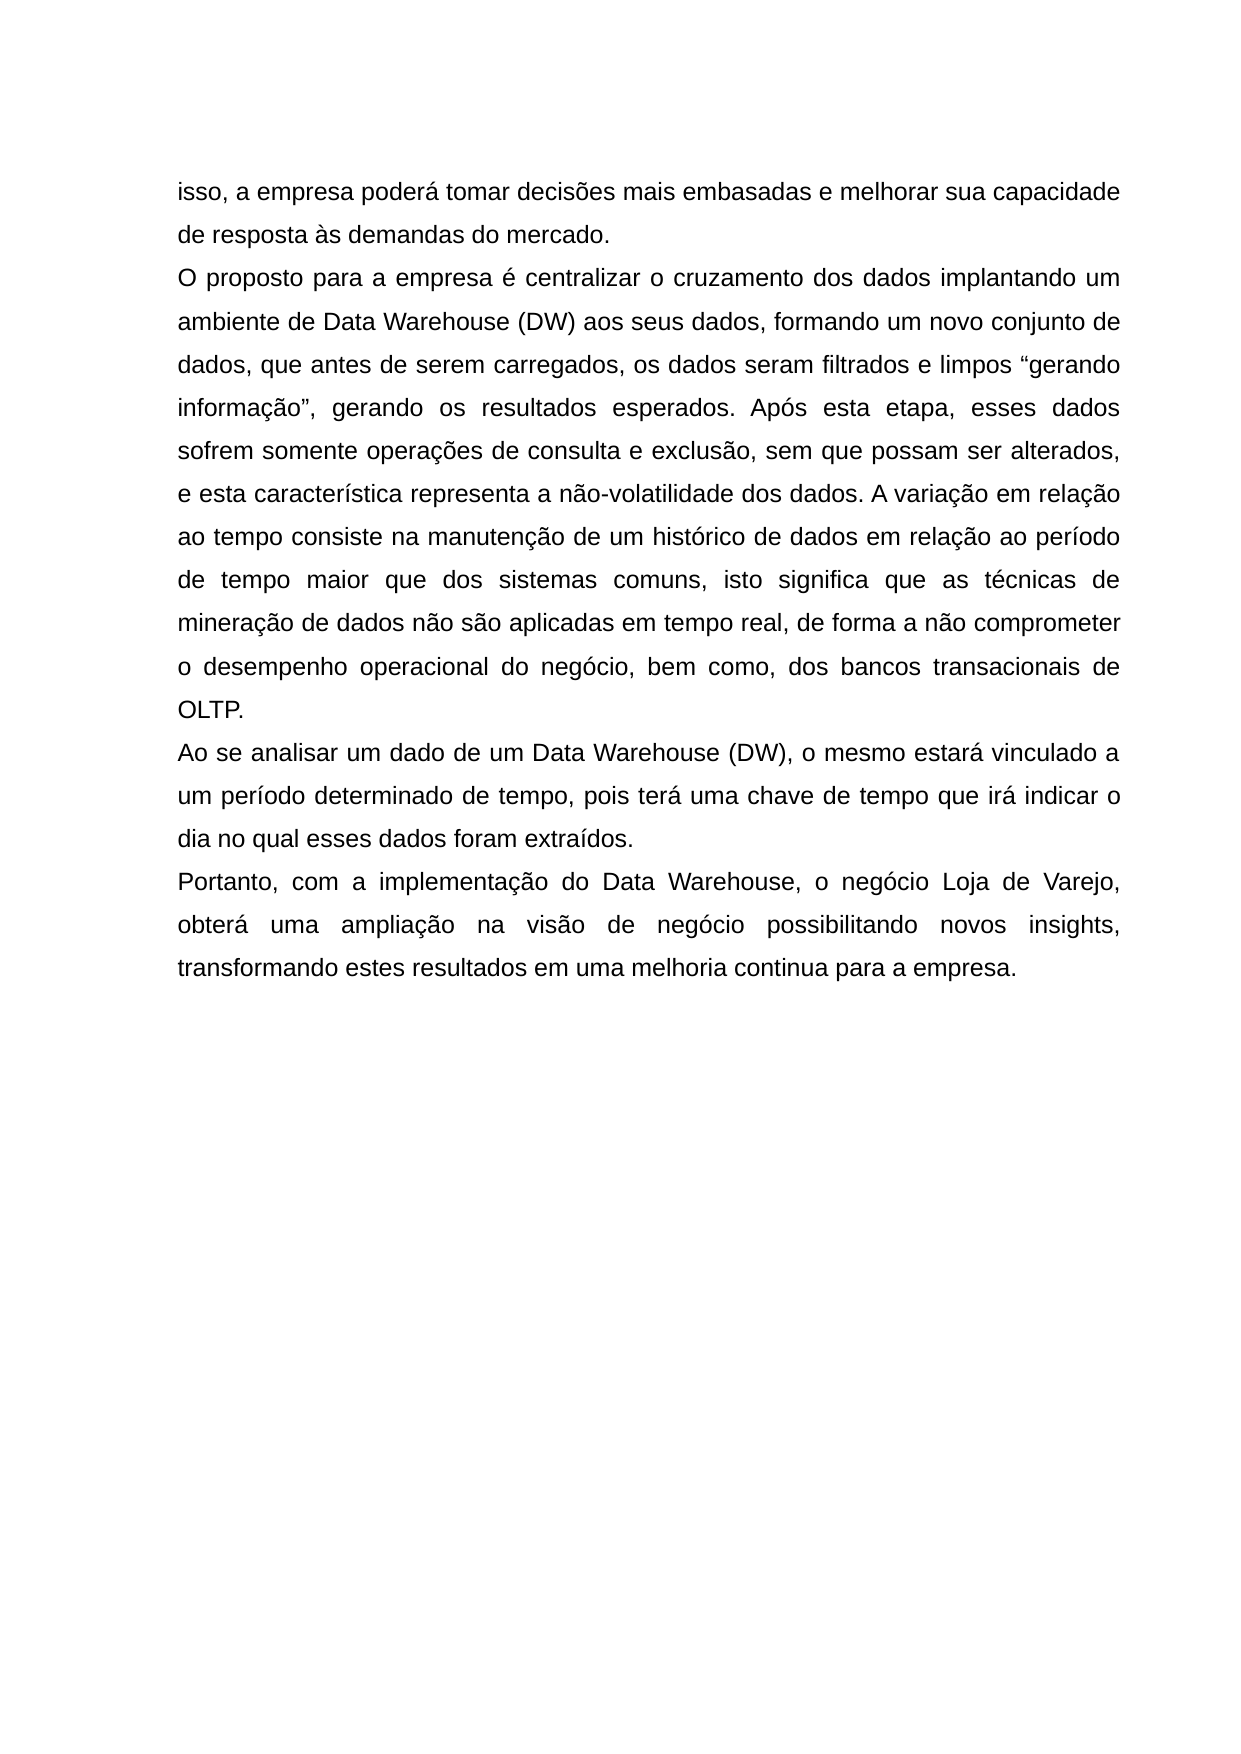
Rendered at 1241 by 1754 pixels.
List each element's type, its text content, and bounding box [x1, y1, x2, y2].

subtitle O proposto para a empresa é centralizar o cruzamento dos dados implantando um ambiente de Data Warehouse (DW) aos seus dados, formando um novo conjunto de dados, que antes de serem carregados, os dados seram filtrados e limpos “gerando informação”, gerando os resultados esperados. Após esta etapa, esses dados sofrem somente operações de consulta e exclusão, sem que possam ser alterados, e esta característica representa a não-volatilidade dos dados. A variação em relação ao tempo consiste na manutenção de um histórico de dados em relação ao período de tempo maior que dos sistemas comuns, isto significa que as técnicas de mineração de dados não são aplicadas em tempo real, de forma a não comprometer o desempenho operacional do negócio, bem como, dos bancos transacionais de OLTP. [177, 263, 1122, 723]
subtitle Portanto, com a implementação do Data Warehouse, o negócio Loja de Varejo, obterá uma ampliação na visão de negócio possibilitando novos insights, transformando estes resultados em uma melhoria continua para a empresa. [177, 867, 1122, 982]
subtitle Ao se analisar um dado de um Data Warehouse (DW), o mesmo estará vinculado a um período determinado de tempo, pois terá uma chave de tempo que irá indicar o dia no qual esses dados foram extraídos. [177, 738, 1122, 853]
subtitle isso, a empresa poderá tomar decisões mais embasadas e melhorar sua capacidade de resposta às demandas do mercado. [177, 177, 1122, 249]
